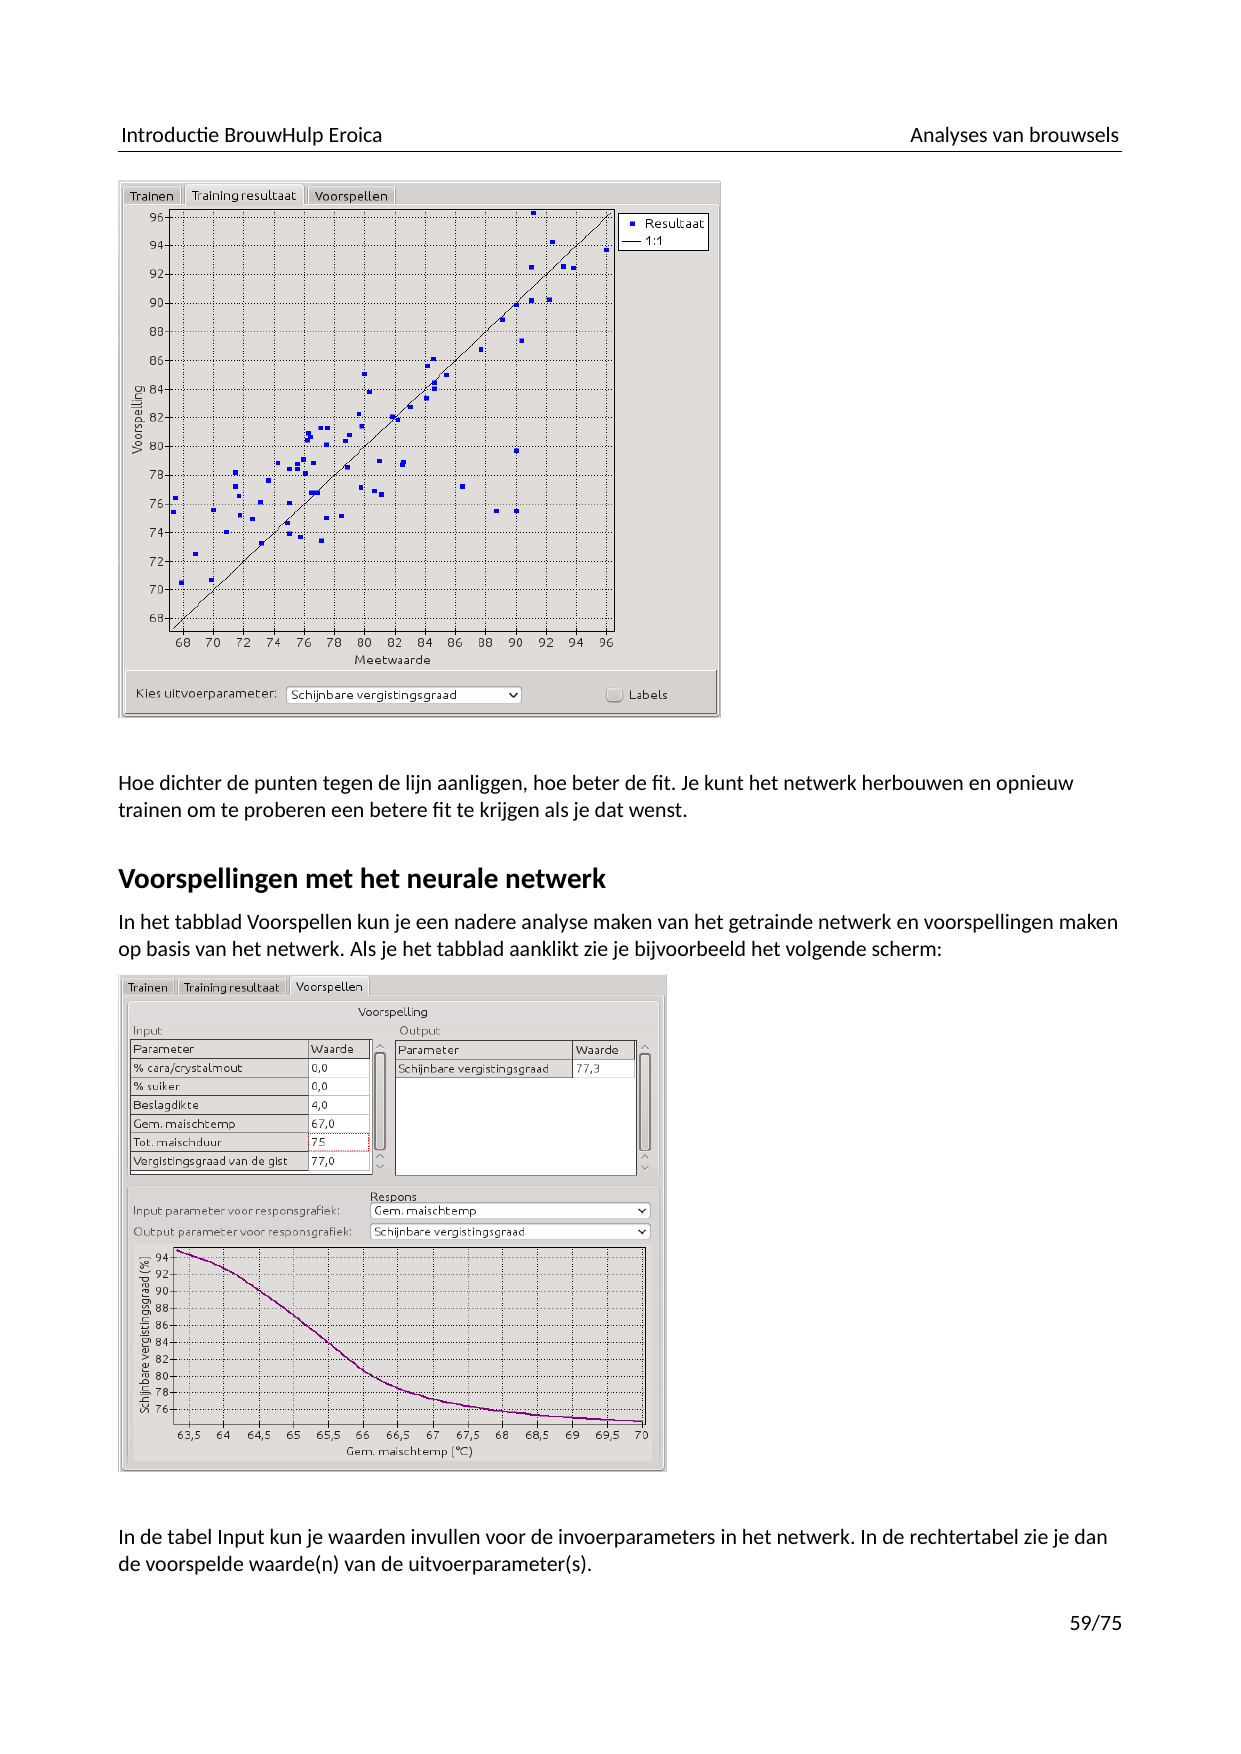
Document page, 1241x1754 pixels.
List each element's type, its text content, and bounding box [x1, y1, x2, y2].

picture [118, 180, 721, 718]
picture [118, 974, 667, 1472]
text In het tabblad Voorspellen kun je een nadere analyse maken van het getrainde netwerk en voorspellingen maken op basis van het netwerk. Als je het tabblad aanklikt zie je bijvoorbeeld het volgende scherm: [118, 908, 1122, 962]
subtitle Voorspellingen met het neurale netwerk [118, 860, 1122, 896]
text In de tabel Input kun je waarden invullen voor de invoerparameters in het netwerk. In de rechtertabel zie je dan de voorspelde waarde(n) van de uitvoerparameter(s). [118, 1523, 1122, 1577]
text Hoe dichter de punten tegen de lijn aanliggen, hoe beter de fit. Je kunt het netwerk herbouwen en opnieuw trainen om te proberen een betere fit te krijgen als je dat wenst. [118, 769, 1122, 823]
